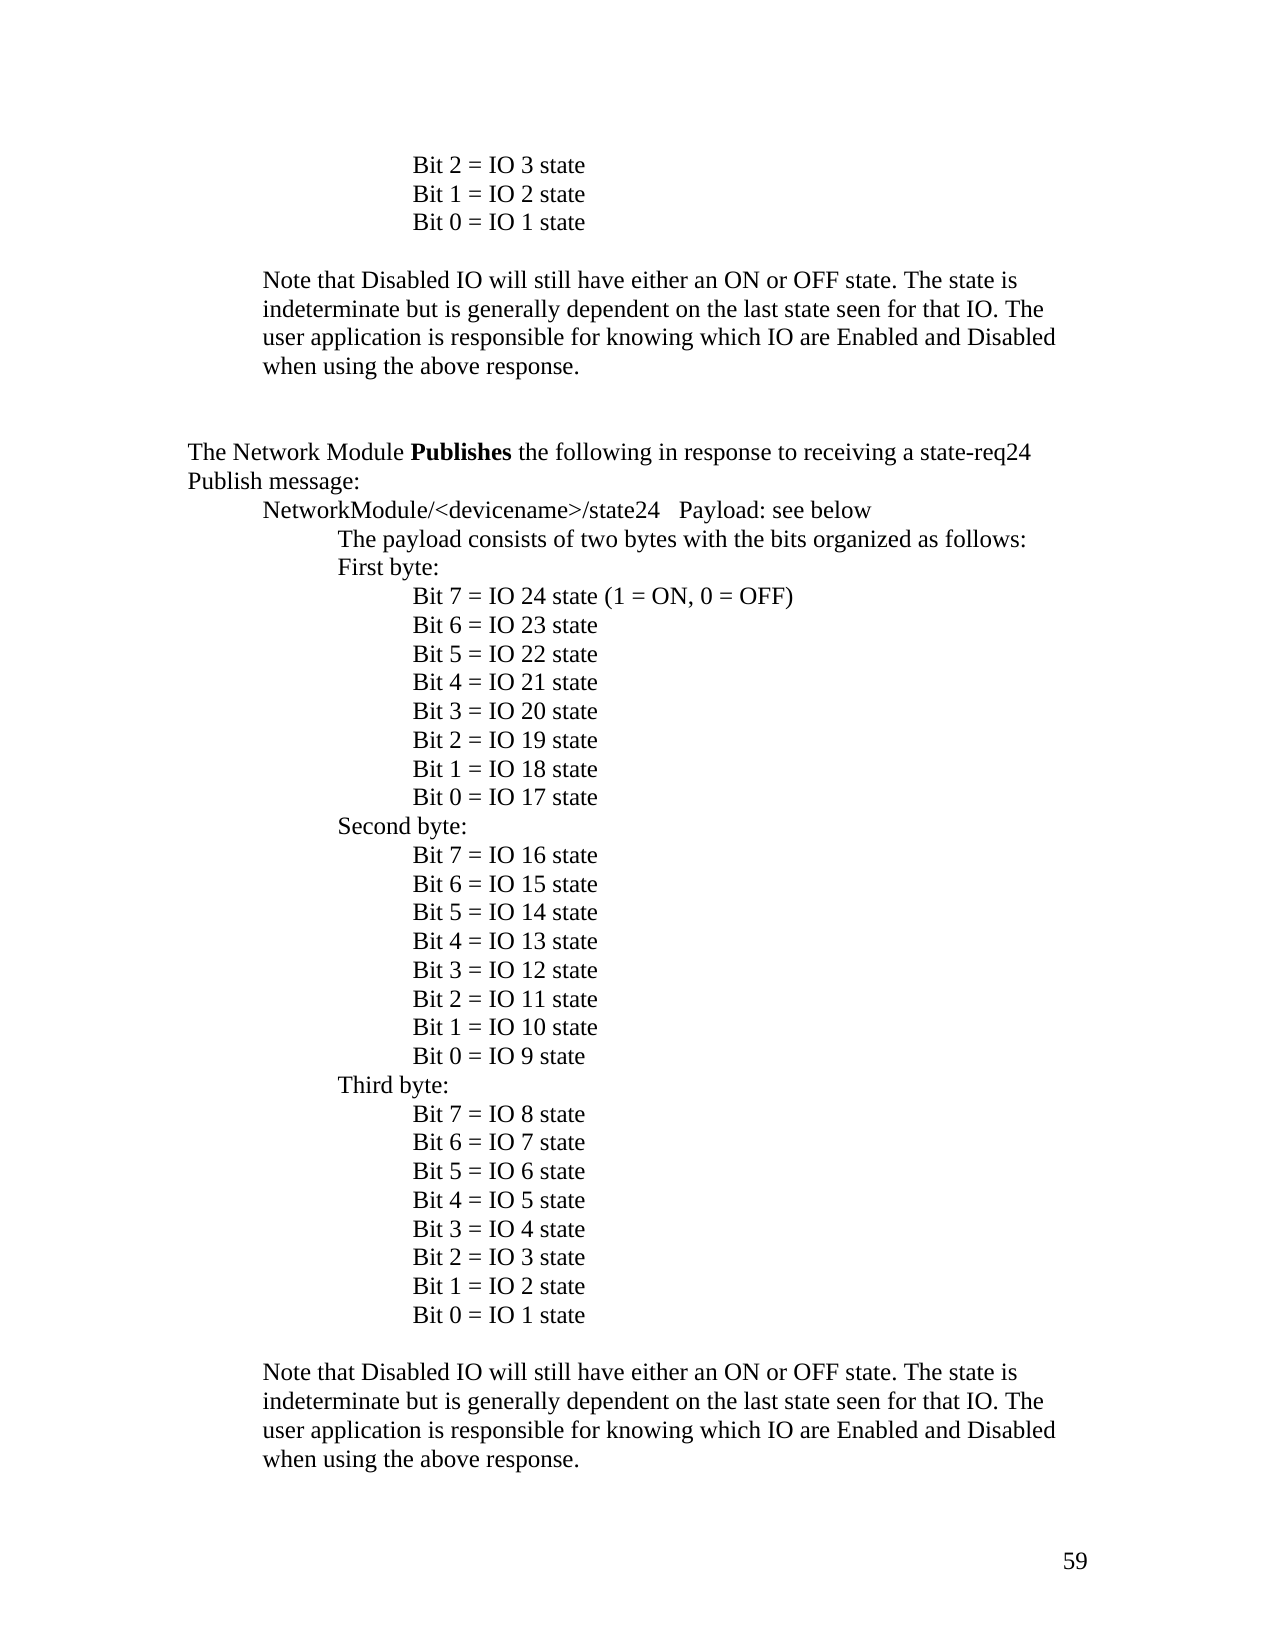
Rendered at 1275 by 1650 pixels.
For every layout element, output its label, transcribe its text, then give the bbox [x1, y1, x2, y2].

text Bit 2 = IO 3 state [412, 1242, 1087, 1271]
text Bit 1 = IO 2 state [412, 1271, 1087, 1300]
text Bit 6 = IO 23 state [412, 610, 1087, 639]
text The payload consists of two bytes with the bits organized as follows: [337, 524, 1087, 552]
text Bit 5 = IO 14 state [412, 897, 1087, 926]
text Bit 5 = IO 22 state [412, 639, 1087, 667]
text Bit 2 = IO 11 state [412, 984, 1087, 1012]
text Bit 1 = IO 2 state [412, 179, 1087, 207]
text NetworkModule/<devicename>/state24 Payload: see below [262, 495, 1087, 524]
text Third byte: [337, 1070, 1087, 1099]
text Bit 3 = IO 4 state [412, 1214, 1087, 1242]
text Bit 2 = IO 3 state [412, 150, 1087, 179]
text Bit 5 = IO 6 state [412, 1156, 1087, 1185]
text Second byte: [337, 811, 1087, 840]
text Bit 0 = IO 17 state [412, 782, 1087, 811]
text Bit 7 = IO 16 state [412, 840, 1087, 869]
text Bit 7 = IO 8 state [412, 1099, 1087, 1127]
text Bit 0 = IO 9 state [412, 1041, 1087, 1070]
text Bit 2 = IO 19 state [412, 725, 1087, 754]
text Bit 3 = IO 12 state [412, 955, 1087, 984]
text Bit 0 = IO 1 state [412, 207, 1087, 236]
text First byte: [337, 552, 1087, 581]
text Bit 4 = IO 13 state [412, 926, 1087, 955]
text Bit 0 = IO 1 state [412, 1300, 1087, 1329]
text Bit 4 = IO 21 state [412, 667, 1087, 696]
text Bit 1 = IO 18 state [412, 754, 1087, 782]
text Bit 4 = IO 5 state [412, 1185, 1087, 1214]
text Bit 7 = IO 24 state (1 = ON, 0 = OFF) [412, 581, 1087, 610]
text The Network Module Publishes the following in response to receiving a state-req24 [187, 437, 1087, 466]
text Note that Disabled IO will still have either an ON or OFF state. The state is indeterminate but is generally dependent on the last state seen for that IO. The user application is responsible for knowing which IO are Enabled and Disabled when using the above response. [262, 265, 1087, 380]
text Bit 6 = IO 7 state [412, 1127, 1087, 1156]
text Bit 6 = IO 15 state [412, 869, 1087, 897]
text Publish message: [187, 466, 1087, 495]
text Bit 1 = IO 10 state [412, 1012, 1087, 1041]
text Note that Disabled IO will still have either an ON or OFF state. The state is indeterminate but is generally dependent on the last state seen for that IO. The user application is responsible for knowing which IO are Enabled and Disabled when using the above response. [262, 1357, 1087, 1472]
text Bit 3 = IO 20 state [412, 696, 1087, 725]
